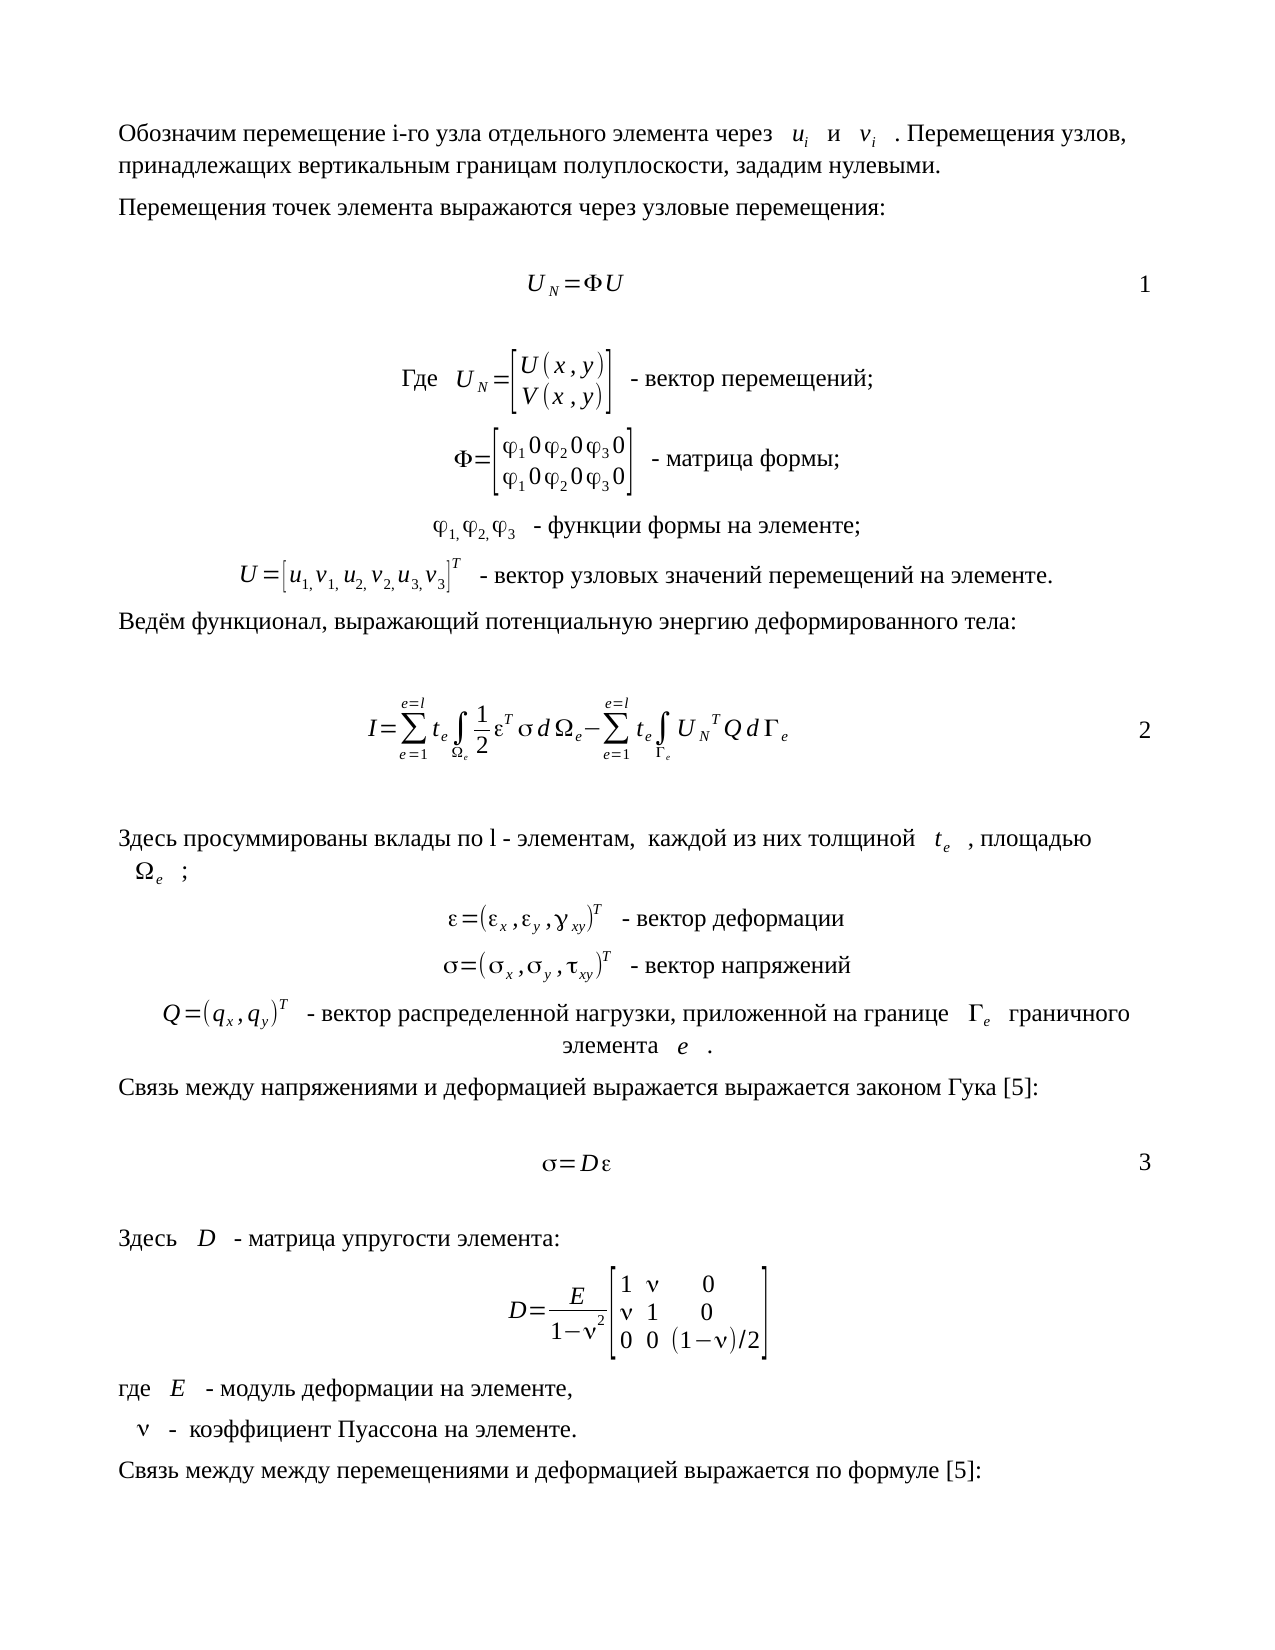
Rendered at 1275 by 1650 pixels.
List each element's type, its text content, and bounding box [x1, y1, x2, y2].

table_header [118, 262, 1041, 318]
text - вектор распределенной нагрузки, приложенной на границеграничного элемента. [118, 995, 1157, 1059]
text Ведём функционал, выражающий потенциальную энергию деформированного тела: [118, 606, 1157, 635]
text Обозначим перемещение i-го узла отдельного элемента черези. Перемещения узлов, принадлежащих вертикальным границам полуплоскости, зададим нулевыми. [118, 118, 1157, 179]
table_header [118, 1142, 1041, 1194]
text - вектор напряжений [118, 948, 1157, 983]
text - вектор узловых значений перемещений на элементе. [118, 555, 1157, 594]
text Здесь просуммированы вклады по l - элементам, каждой из них толщиной, площадью ; [118, 823, 1157, 888]
text Связь между напряжениями и деформацией выражается выражается законом Гука [5]: [118, 1072, 1157, 1100]
table_header [118, 689, 1041, 782]
text - матрица формы; [118, 427, 1157, 497]
text Связь между между перемещениями и деформацией выражается по формуле [5]: [118, 1455, 1157, 1484]
text где- модуль деформации на элементе, [118, 1373, 1157, 1402]
text - вектор деформации [118, 900, 1157, 935]
text Где- вектор перемещений; [118, 347, 1157, 414]
table_header 2 [1041, 689, 1157, 782]
table_header 3 [1041, 1142, 1157, 1194]
text - коэффициент Пуассона на элементе. [118, 1414, 1157, 1443]
table_header 1 [1041, 262, 1157, 318]
text Перемещения точек элемента выражаются через узловые перемещения: [118, 192, 1157, 221]
text - функции формы на элементе; [118, 510, 1157, 542]
text Здесь- матрица упругости элемента: [118, 1223, 1157, 1252]
